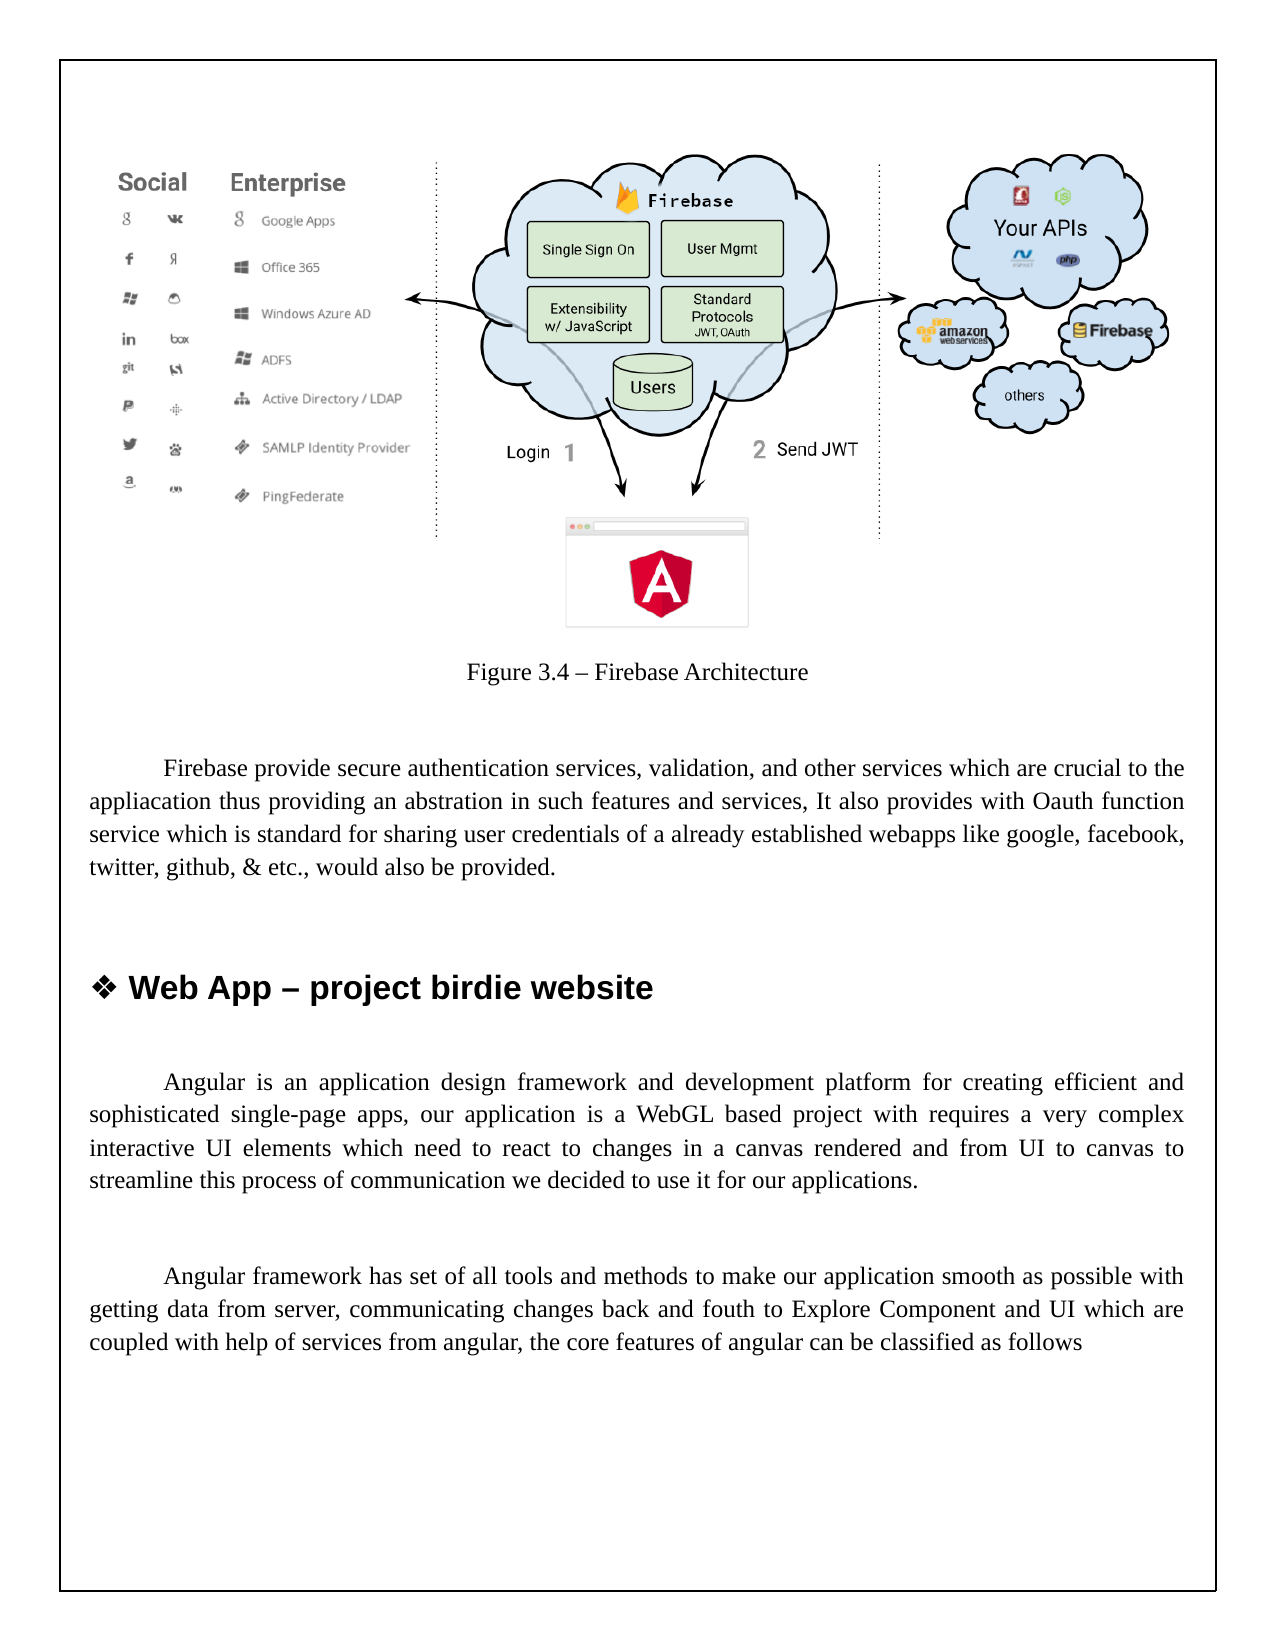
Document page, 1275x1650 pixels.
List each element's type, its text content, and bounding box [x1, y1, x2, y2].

text Angular framework has set of all tools and methods to make our application smooth as possible with getting data from server, communicating changes back and fouth to Explore Component and UI which are coupled with help of services from angular, the core features of angular can be classified as follows [89, 1261, 1186, 1356]
text Angular is an application design framework and development platform for creating efficient and sophisticated single-page apps, our application is a WebGL based project with requires a very complex interactive UI elements which need to react to changes in a canvas rendered and from UI to canvas to streamline this process of communication we decided to use it for our applications. [89, 1067, 1186, 1194]
subtitle ❖ Web App – project birdie website [89, 968, 1186, 1006]
picture [89, 136, 1186, 639]
text Figure 3.4 – Firebase Architecture [89, 657, 1186, 686]
text Firebase provide secure authentication services, validation, and other services which are crucial to the appliacation thus providing an abstration in such features and services, It also provides with Oauth function service which is standard for sharing user credentials of a already established webapps like google, facebook, twitter, github, & etc., would also be provided. [89, 753, 1186, 881]
